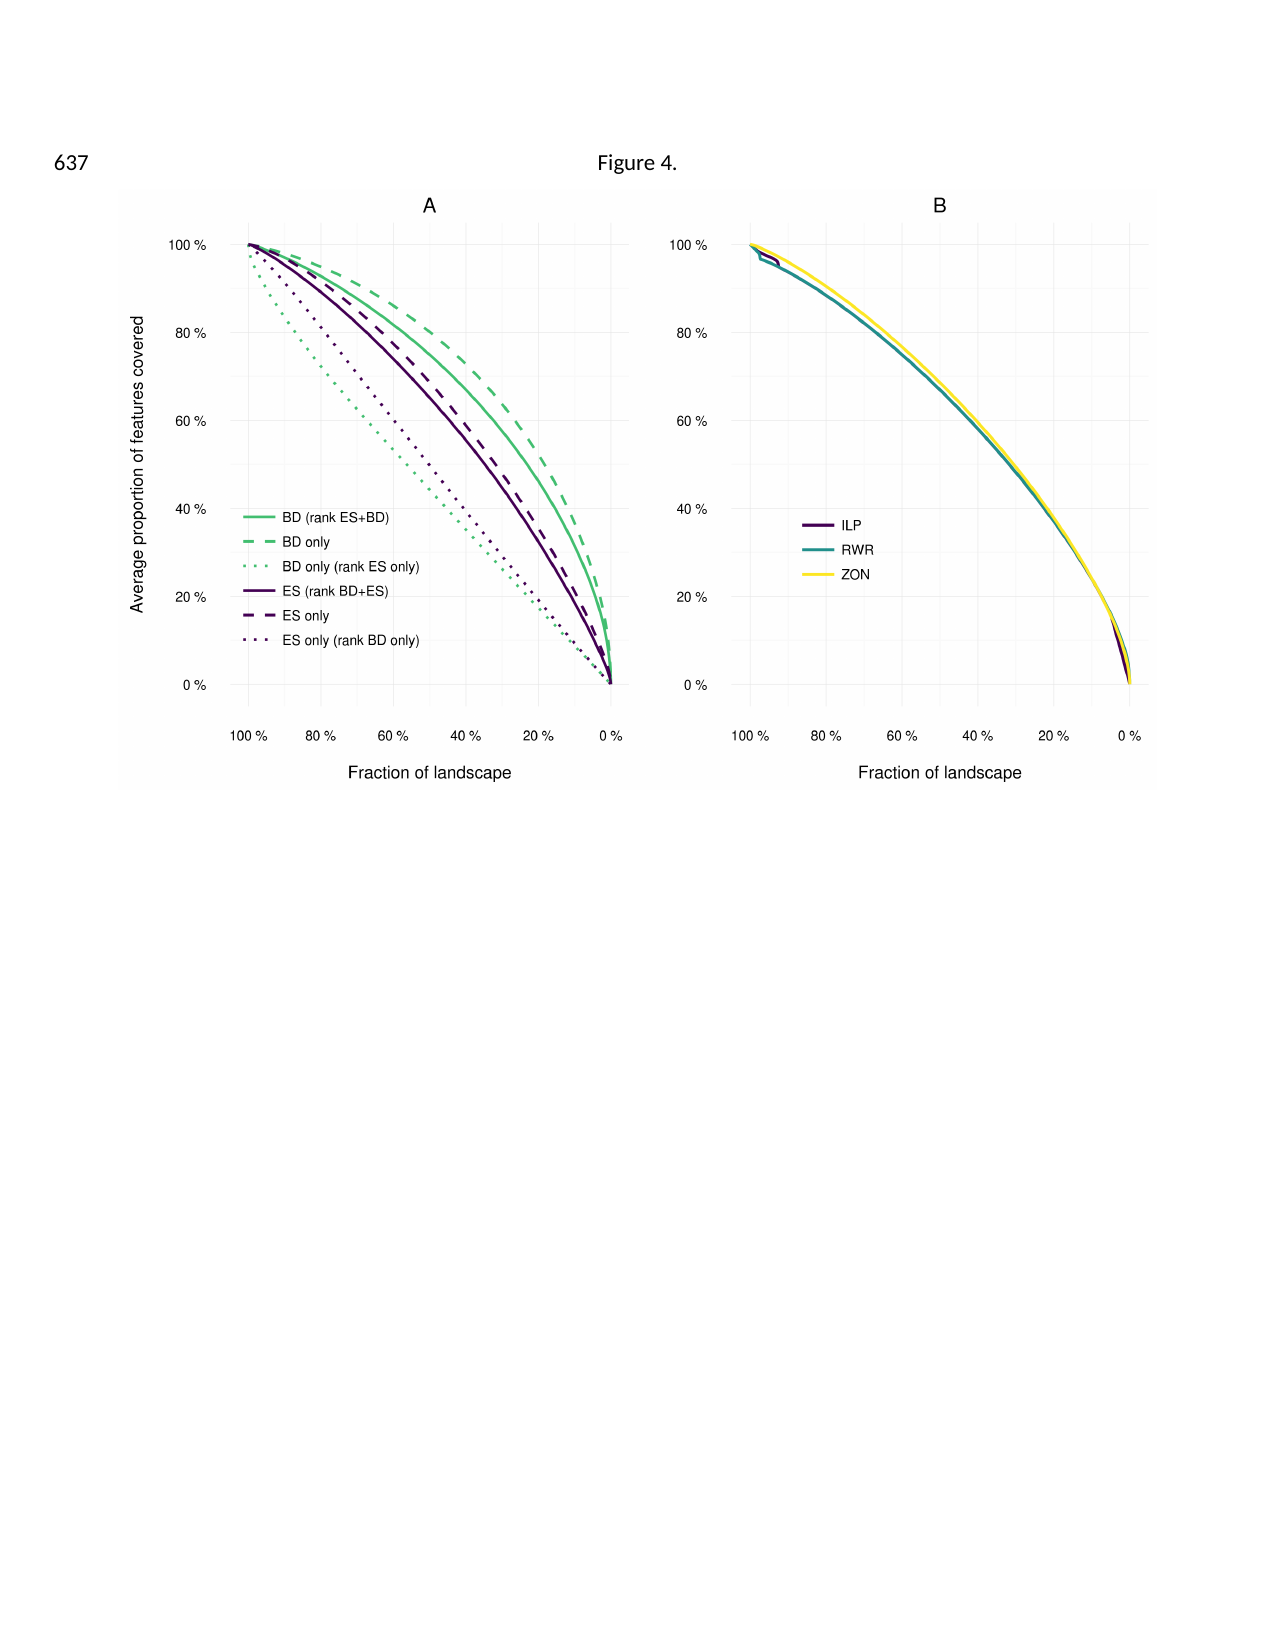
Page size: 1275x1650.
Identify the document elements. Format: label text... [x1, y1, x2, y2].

text Figure 4. [118, 148, 1157, 176]
picture [118, 189, 1157, 790]
